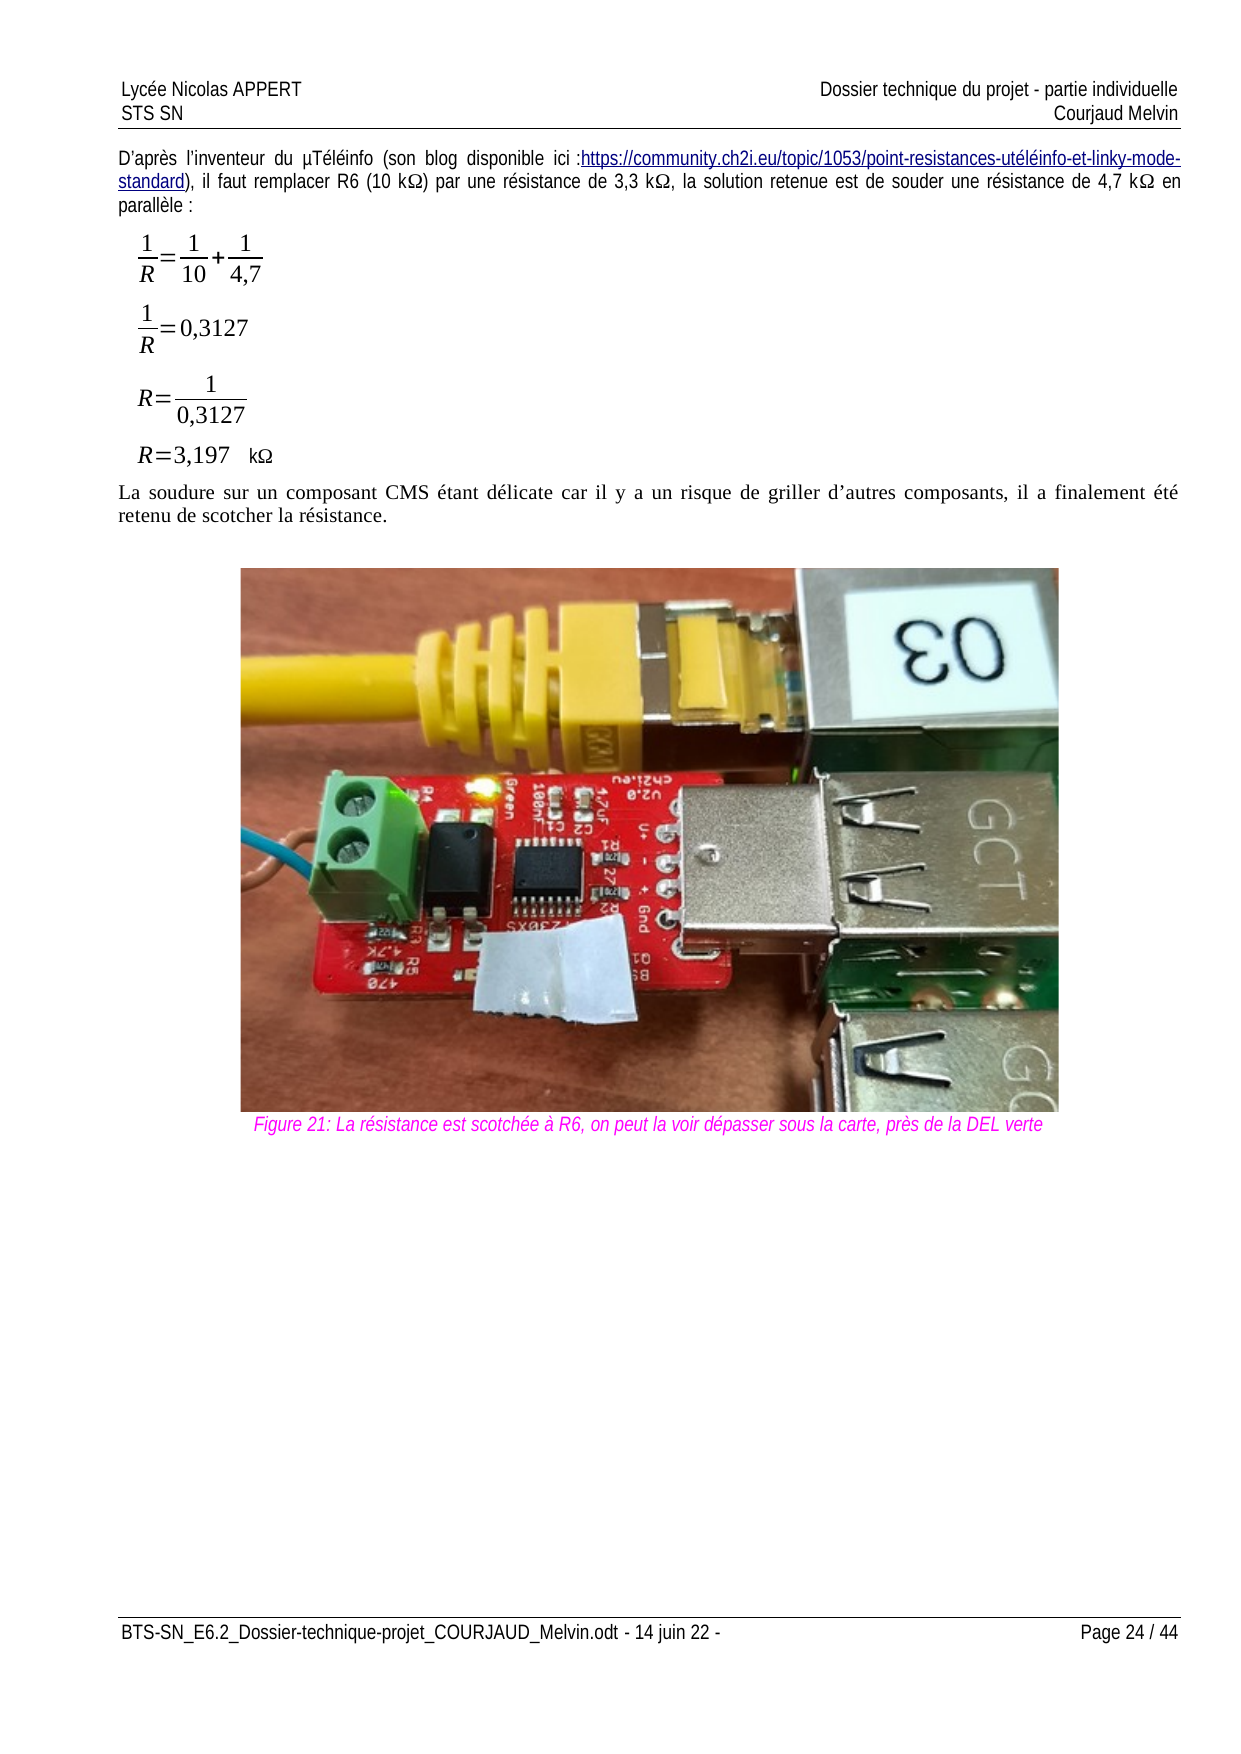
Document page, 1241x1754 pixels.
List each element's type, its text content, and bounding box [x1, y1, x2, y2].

text kΩ [118, 442, 1181, 469]
text Figure 21: La résistance est scotchée à R6, on peut la voir dépasser sous la carte, près de la DEL verte [241, 1112, 1059, 1136]
text La soudure sur un composant CMS étant délicate car il y a un risque de griller d’autres composants, il a finalement été retenu de scotcher la résistance. [118, 481, 1181, 527]
text D’après l’inventeur du µTéléinfo (son blog disponible ici :https://community.ch2i.eu/topic/1053/point-resistances-utéléinfo-et-linky-mode-standard), il faut remplacer R6 (10 kΩ) par une résistance de 3,3 kΩ, la solution retenue est de souder une résistance de 4,7 kΩ en parallèle : [118, 145, 1181, 217]
picture [240, 568, 1059, 1112]
